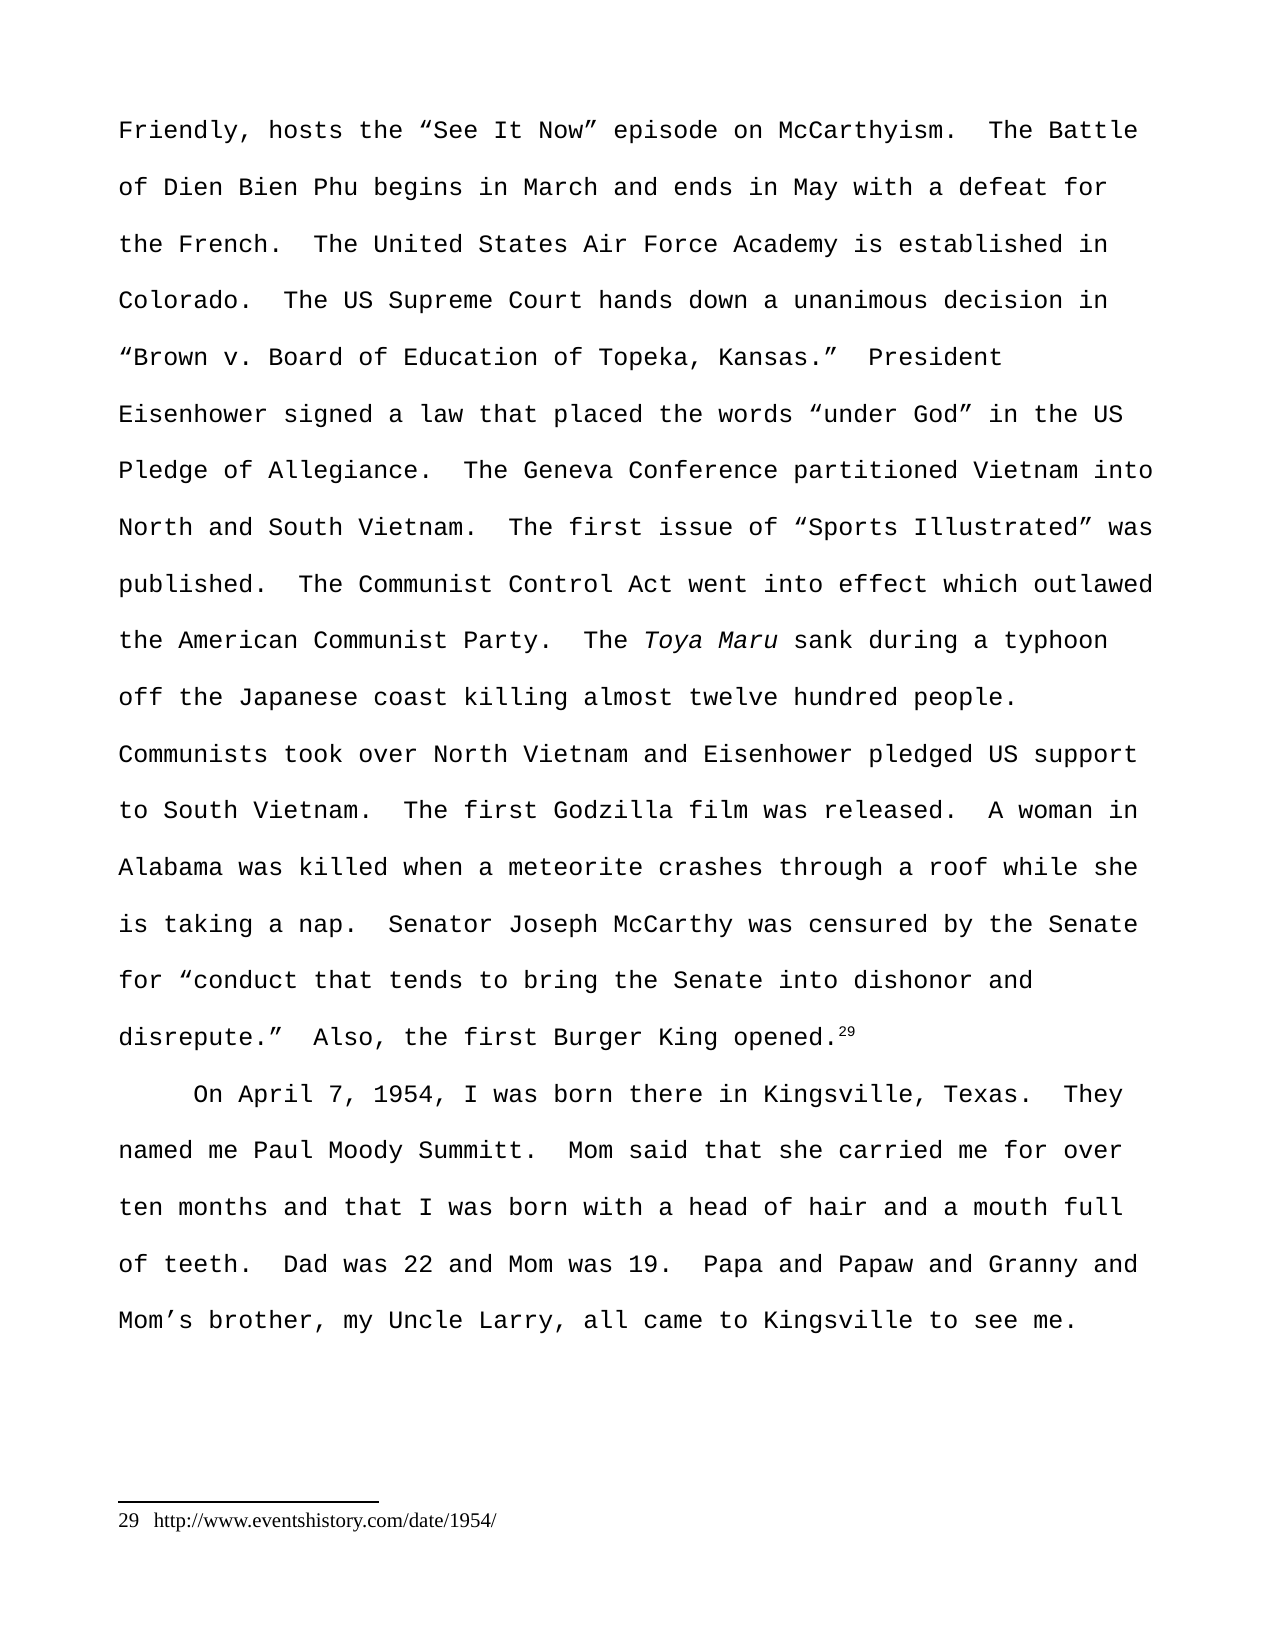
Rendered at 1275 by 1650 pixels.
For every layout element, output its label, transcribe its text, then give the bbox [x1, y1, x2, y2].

text http://www.eventshistory.com/date/1954/ [118, 1508, 1157, 1532]
text On April 7, 1954, I was born there in Kingsville, Texas. They named me Paul Moody Summitt. Mom said that she carried me for over ten months and that I was born with a head of hair and a mouth full of teeth. Dad was 22 and Mom was 19. Papa and Papaw and Granny and Mom’s brother, my Uncle Larry, all came to Kingsville to see me. [118, 1081, 1157, 1336]
text Friendly, hosts the “See It Now” episode on McCarthyism. The Battle of Dien Bien Phu begins in March and ends in May with a defeat for the French. The United States Air Force Academy is established in Colorado. The US Supreme Court hands down a unanimous decision in “Brown v. Board of Education of Topeka, Kansas.” President Eisenhower signed a law that placed the words “under God” in the US Pledge of Allegiance. The Geneva Conference partitioned Vietnam into North and South Vietnam. The first issue of “Sports Illustrated” was published. The Communist Control Act went into effect which outlawed the American Communist Party. The Toya Maru sank during a typhoon off the Japanese coast killing almost twelve hundred people. Communists took over North Vietnam and Eisenhower pledged US support to South Vietnam. The first Godzilla film was released. A woman in Alabama was killed when a meteorite crashes through a roof while she is taking a nap. Senator Joseph McCarthy was censured by the Senate for “conduct that tends to bring the Senate into dishonor and disrepute.” Also, the first Burger King opened. [118, 118, 1157, 1053]
